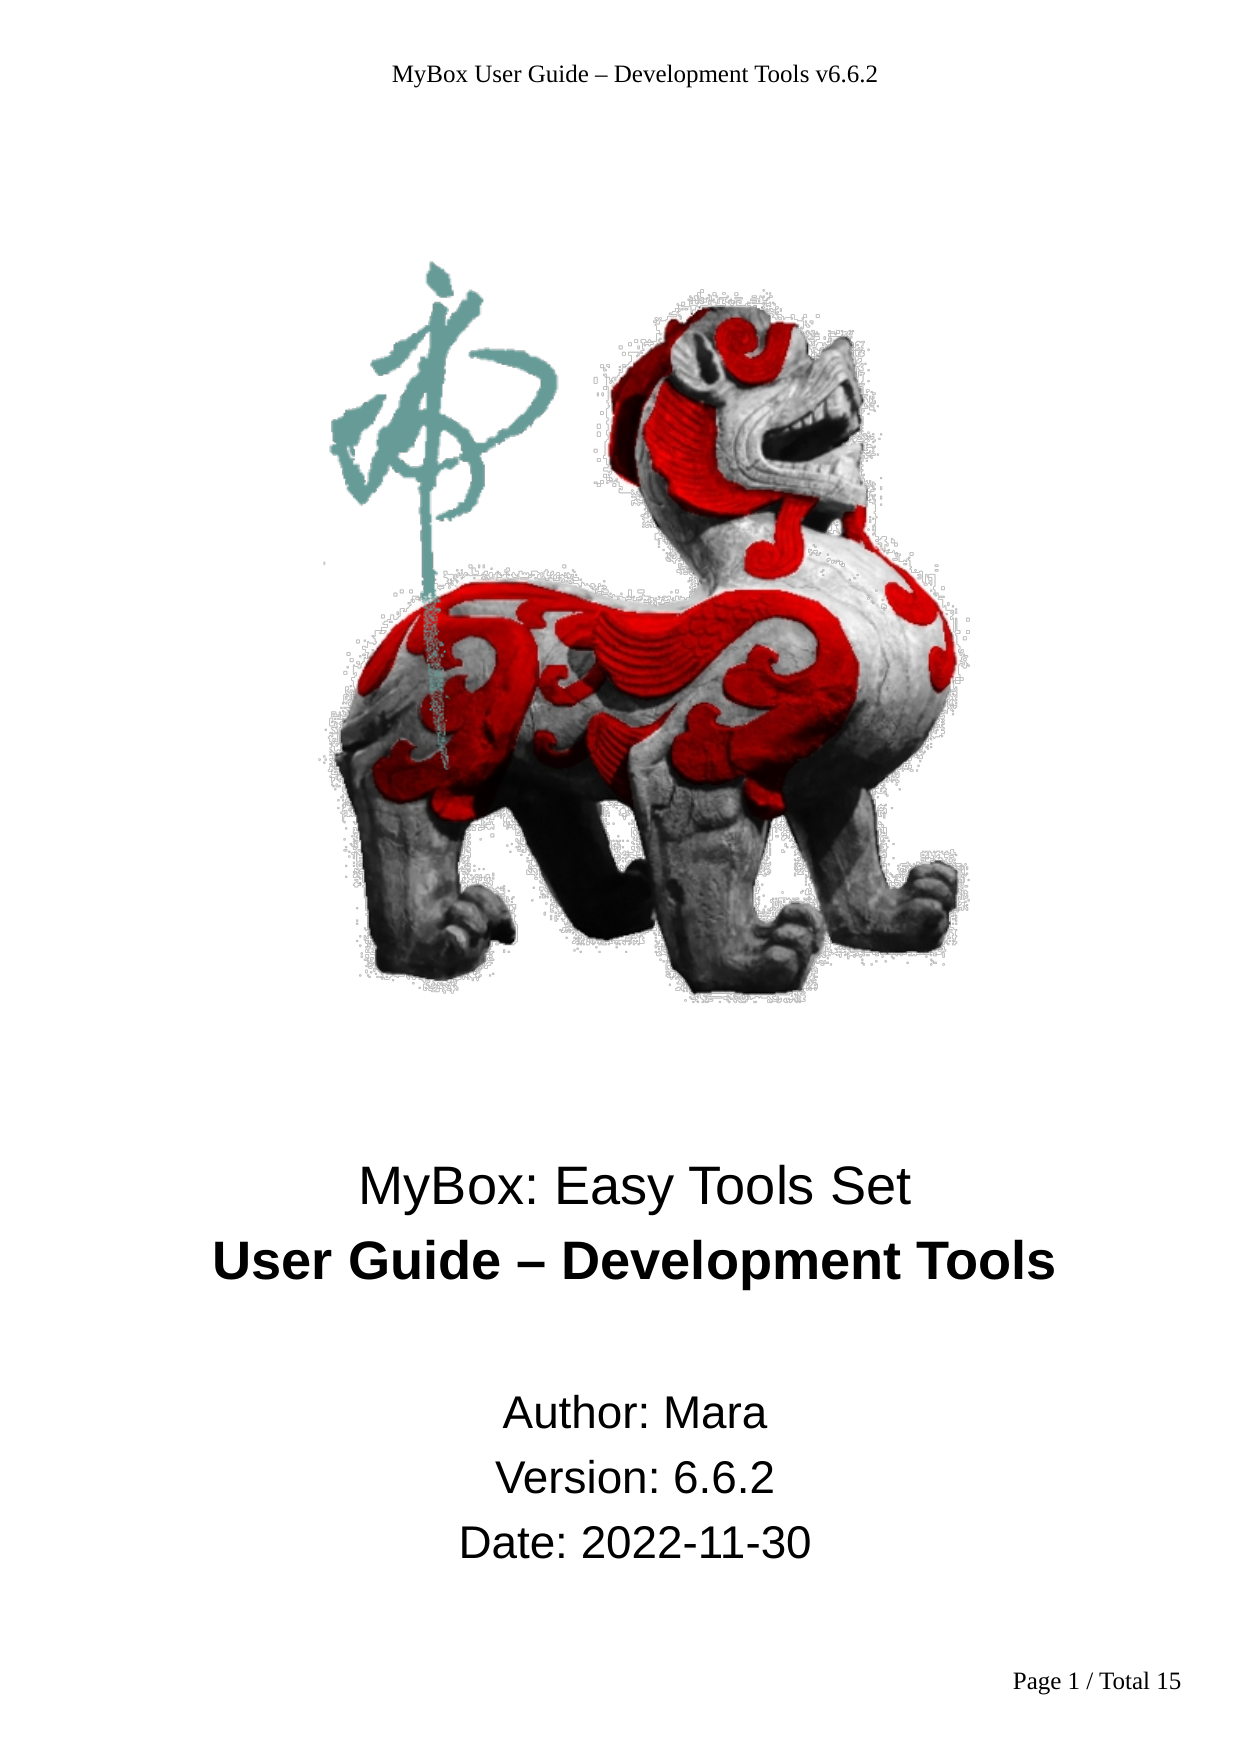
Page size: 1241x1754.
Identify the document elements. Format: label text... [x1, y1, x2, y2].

text Date: 2022-11-30 [88, 1516, 1181, 1569]
subtitle MyBox: Easy Tools Set [88, 1153, 1181, 1216]
text Version: 6.6.2 [88, 1451, 1181, 1503]
picture [244, 232, 1026, 1014]
text Author: Mara [88, 1386, 1181, 1438]
text User Guide – Development Tools [88, 1228, 1181, 1291]
